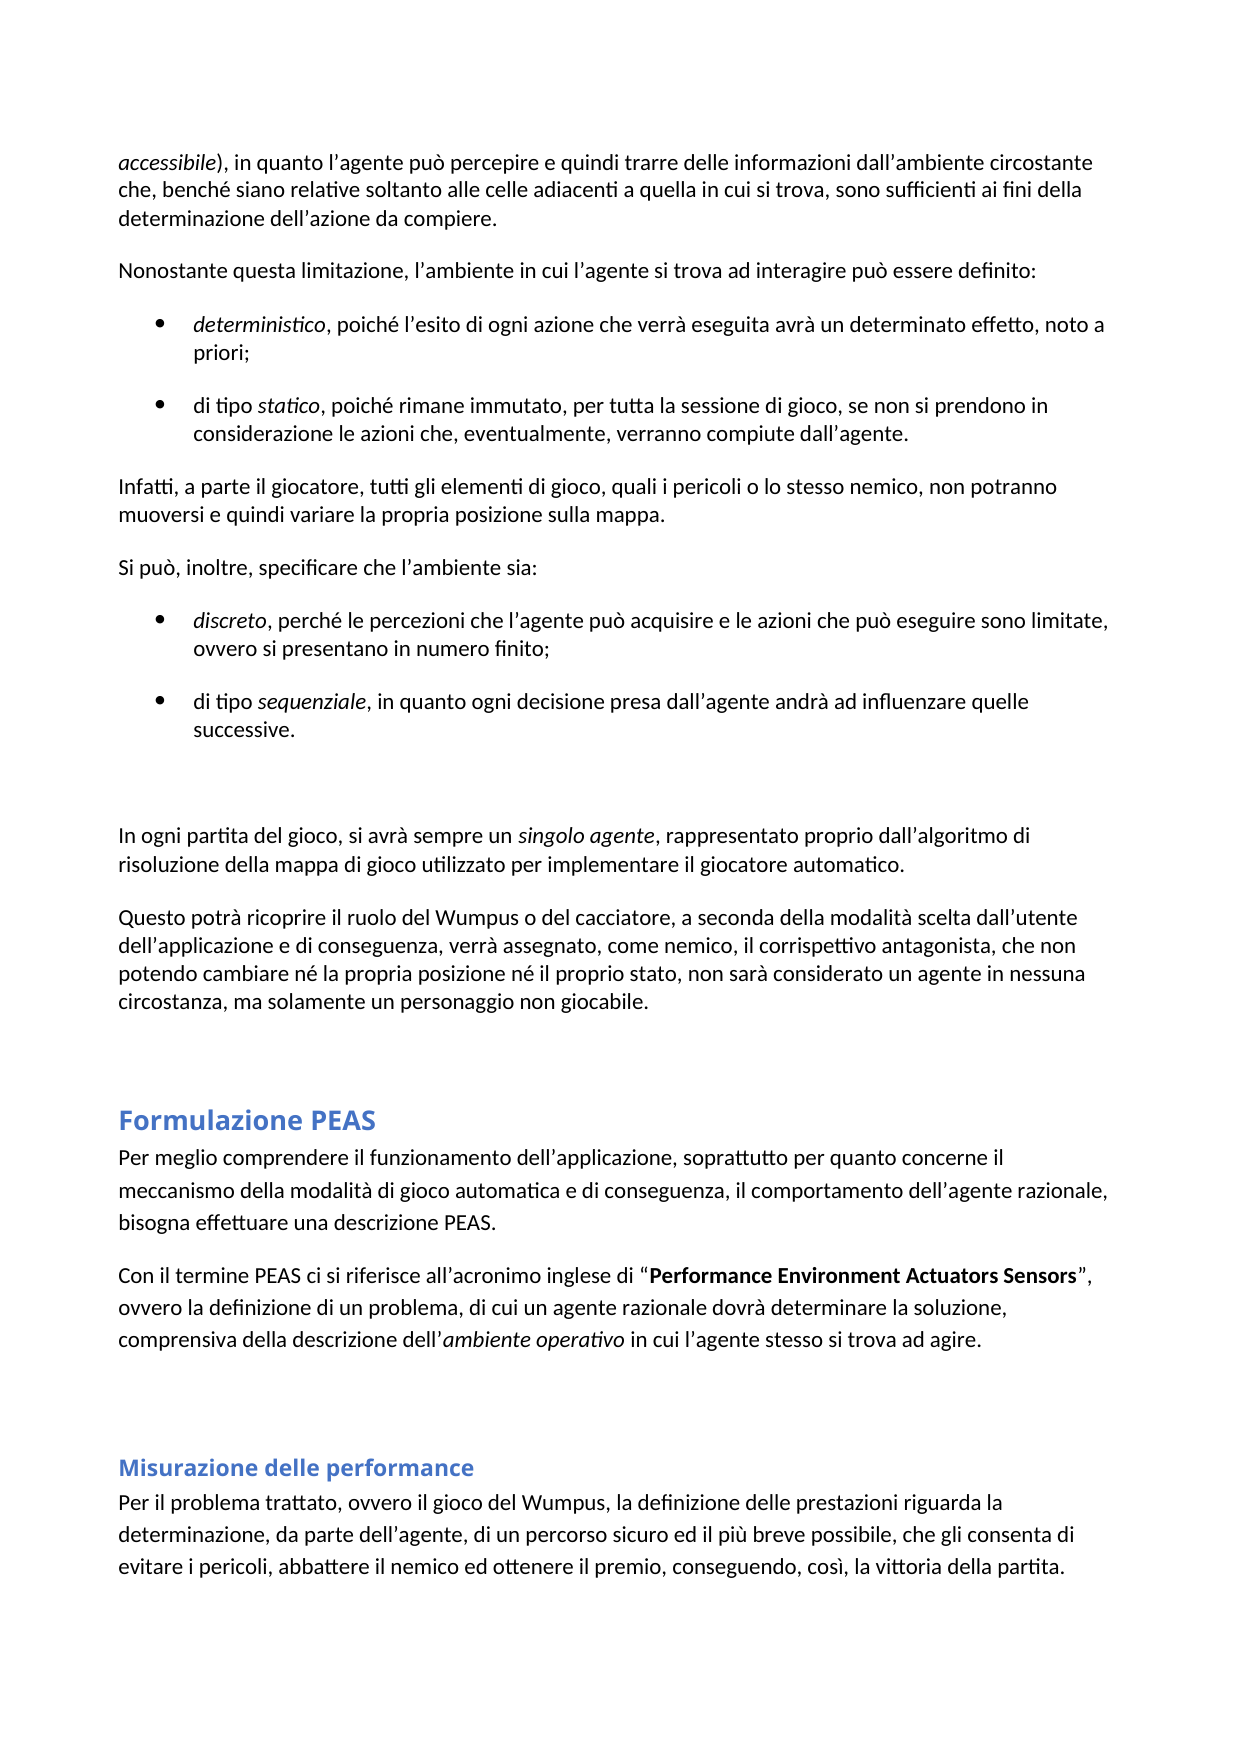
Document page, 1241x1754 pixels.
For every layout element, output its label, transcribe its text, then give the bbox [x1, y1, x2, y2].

list di tipo sequenziale, in quanto ogni decisione presa dall’agente andrà ad influenzare quelle successive. [156, 687, 1122, 743]
text Nonostante questa limitazione, l’ambiente in cui l’agente si trova ad interagire può essere definito: [118, 257, 1122, 285]
text In ogni partita del gioco, si avrà sempre un singolo agente, rappresentato proprio dall’algoritmo di risoluzione della mappa di gioco utilizzato per implementare il giocatore automatico. [118, 822, 1122, 878]
list di tipo statico, poiché rimane immutato, per tutta la sessione di gioco, se non si prendono in considerazione le azioni che, eventualmente, verranno compiute dall’agente. [156, 391, 1122, 447]
text Per il problema trattato, ovvero il gioco del Wumpus, la definizione delle prestazioni riguarda la determinazione, da parte dell’agente, di un percorso sicuro ed il più breve possibile, che gli consenta di evitare i pericoli, abbattere il nemico ed ottenere il premio, conseguendo, così, la vittoria della partita. [118, 1488, 1122, 1581]
subtitle Misurazione delle performance [118, 1452, 1122, 1483]
text Per meglio comprendere il funzionamento dell’applicazione, soprattutto per quanto concerne il meccanismo della modalità di gioco automatica e di conseguenza, il comportamento dell’agente razionale, bisogna effettuare una descrizione PEAS. [118, 1143, 1122, 1236]
list deterministico, poiché l’esito di ogni azione che verrà eseguita avrà un determinato effetto, noto a priori; [156, 310, 1122, 366]
text Questo potrà ricoprire il ruolo del Wumpus o del cacciatore, a seconda della modalità scelta dall’utente dell’applicazione e di conseguenza, verrà assegnato, come nemico, il corrispettivo antagonista, che non potendo cambiare né la propria posizione né il proprio stato, non sarà considerato un agente in nessuna circostanza, ma solamente un personaggio non giocabile. [118, 903, 1122, 1015]
subtitle Formulazione PEAS [118, 1101, 1122, 1138]
text Con il termine PEAS ci si riferisce all’acronimo inglese di “Performance Environment Actuators Sensors”, ovvero la definizione di un problema, di cui un agente razionale dovrà determinare la soluzione, comprensiva della descrizione dell’ambiente operativo in cui l’agente stesso si trova ad agire. [118, 1261, 1122, 1353]
text accessibile), in quanto l’agente può percepire e quindi trarre delle informazioni dall’ambiente circostante che, benché siano relative soltanto alle celle adiacenti a quella in cui si trova, sono sufficienti ai fini della determinazione dell’azione da compiere. [118, 148, 1122, 232]
list discreto, perché le percezioni che l’agente può acquisire e le azioni che può eseguire sono limitate, ovvero si presentano in numero finito; [156, 606, 1122, 662]
text Si può, inoltre, specificare che l’ambiente sia: [118, 553, 1122, 581]
text Infatti, a parte il giocatore, tutti gli elementi di gioco, quali i pericoli o lo stesso nemico, non potranno muoversi e quindi variare la propria posizione sulla mappa. [118, 472, 1122, 528]
